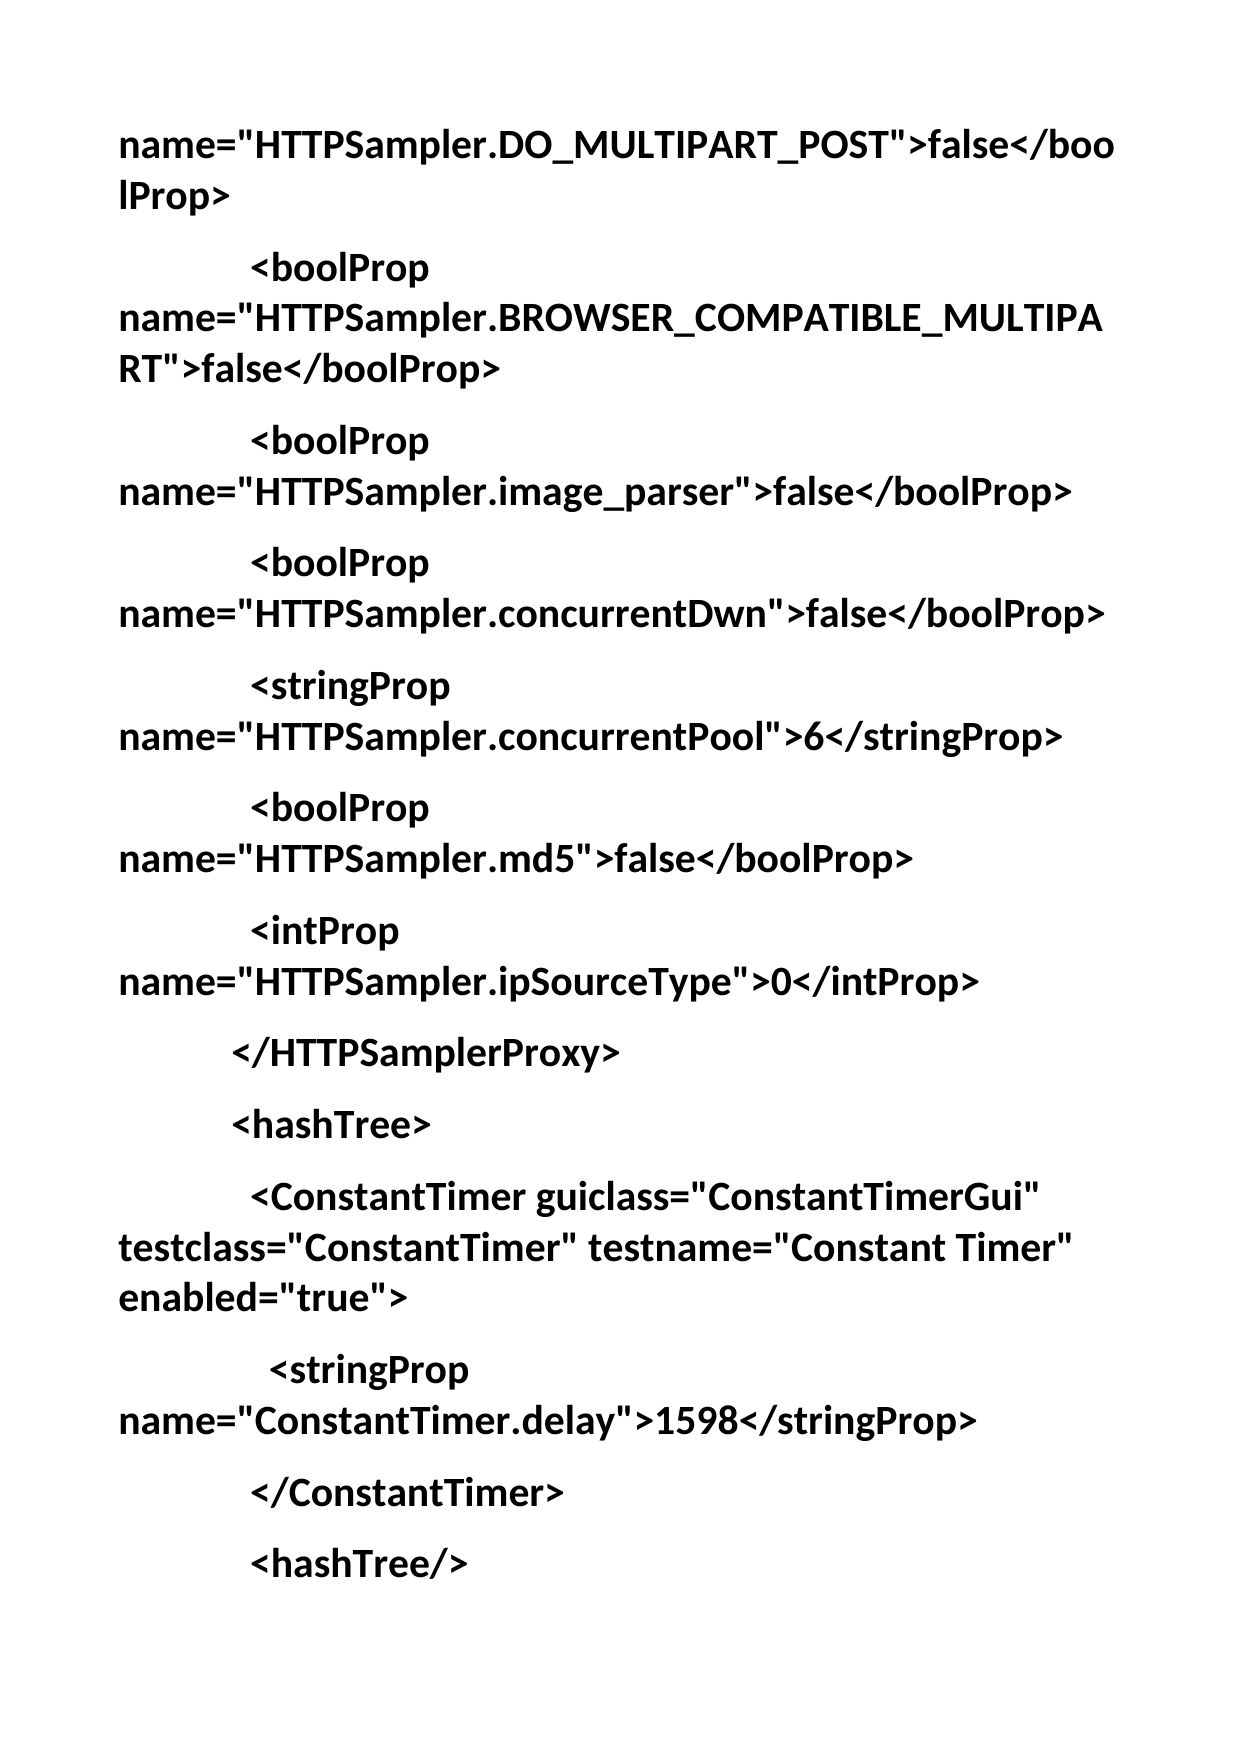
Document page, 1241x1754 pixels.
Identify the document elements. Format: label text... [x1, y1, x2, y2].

text <boolProp name="HTTPSampler.BROWSER_COMPATIBLE_MULTIPART">false</boolProp> [118, 241, 1122, 393]
text <hashTree> [118, 1098, 1122, 1149]
text <hashTree/> [118, 1537, 1122, 1588]
text <intProp name="HTTPSampler.ipSourceType">0</intProp> [118, 904, 1122, 1006]
text <stringProp name="ConstantTimer.delay">1598</stringProp> [118, 1343, 1122, 1445]
text <boolProp name="HTTPSampler.image_parser">false</boolProp> [118, 414, 1122, 516]
text </ConstantTimer> [118, 1466, 1122, 1516]
text <boolProp name="HTTPSampler.concurrentDwn">false</boolProp> [118, 536, 1122, 638]
text <stringProp name="HTTPSampler.concurrentPool">6</stringProp> [118, 659, 1122, 761]
text name="HTTPSampler.DO_MULTIPART_POST">false</boolProp> [118, 118, 1122, 220]
text <boolProp name="HTTPSampler.md5">false</boolProp> [118, 781, 1122, 883]
text <ConstantTimer guiclass="ConstantTimerGui" testclass="ConstantTimer" testname="Constant Timer" enabled="true"> [118, 1170, 1122, 1322]
text </HTTPSamplerProxy> [118, 1026, 1122, 1077]
